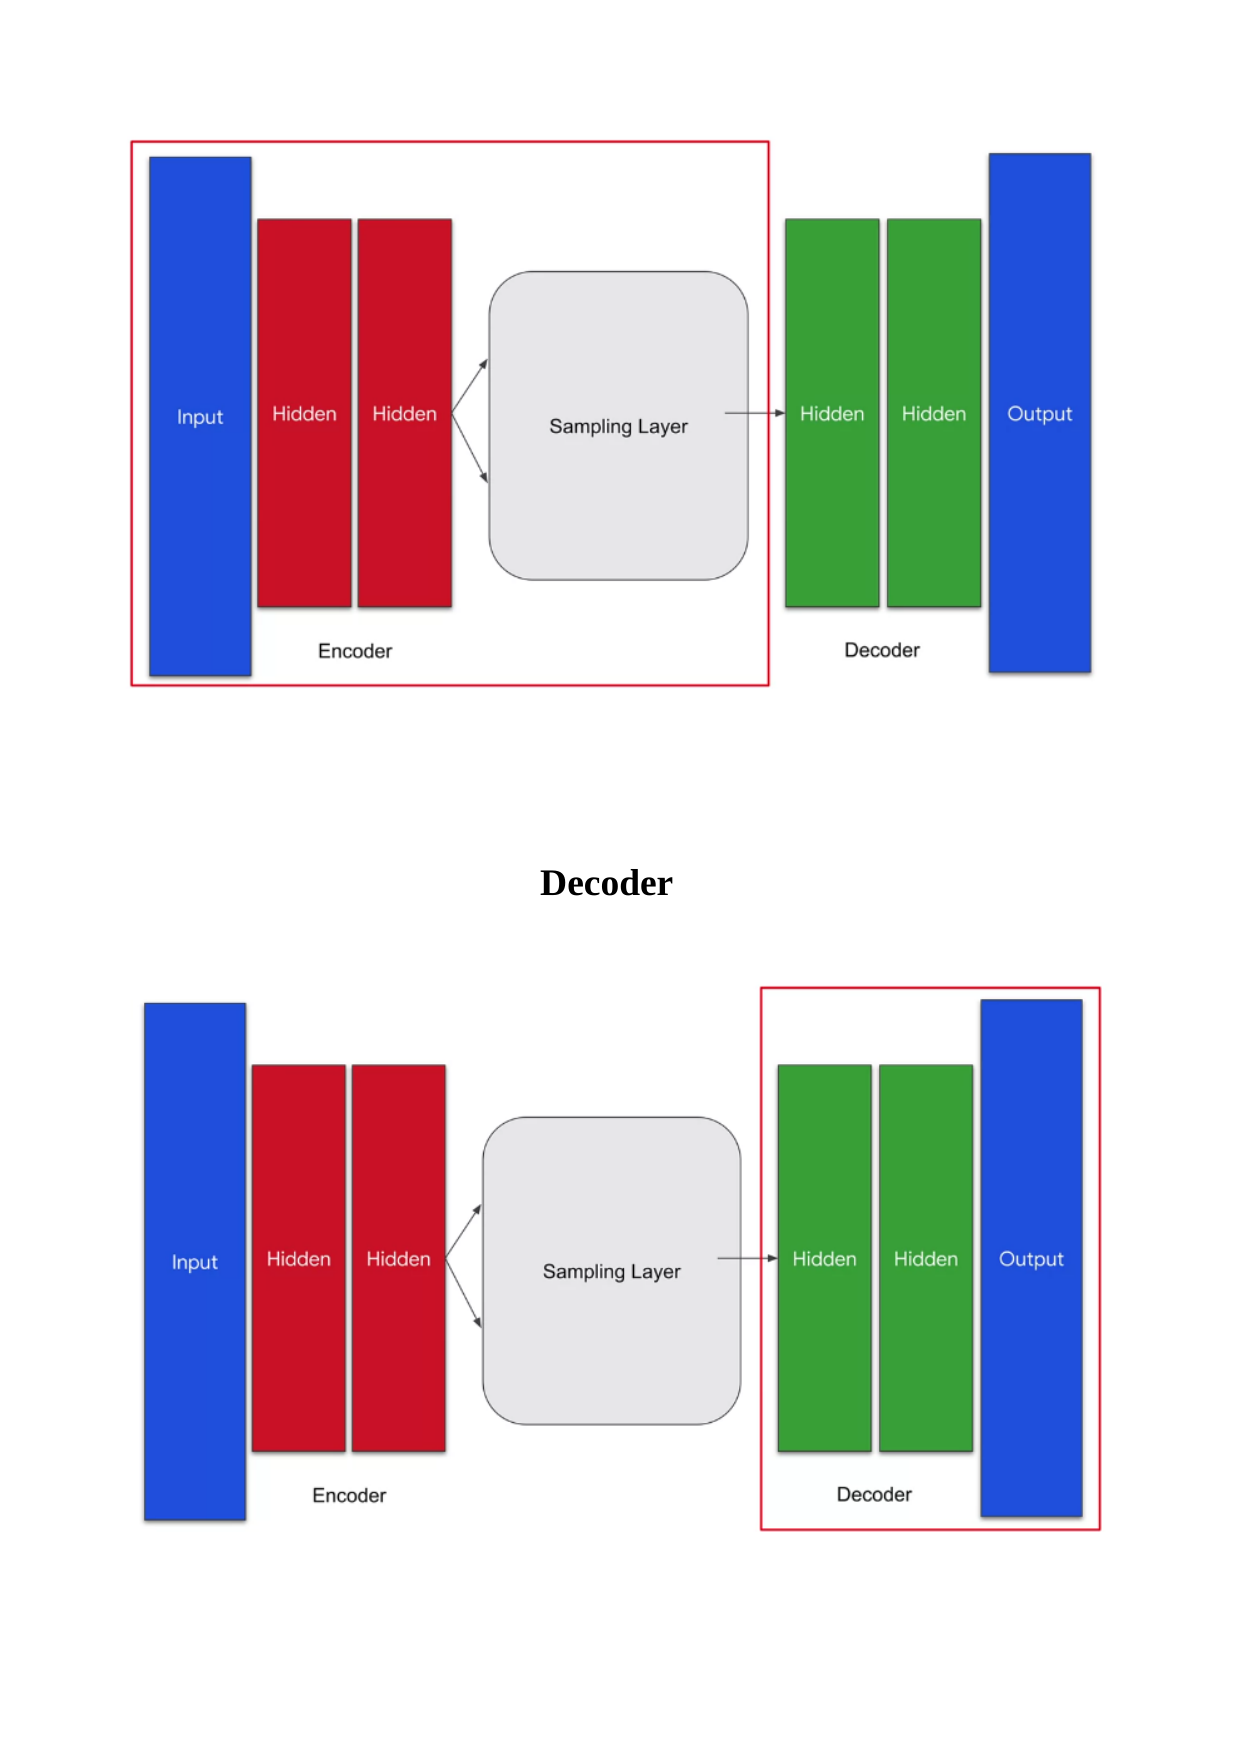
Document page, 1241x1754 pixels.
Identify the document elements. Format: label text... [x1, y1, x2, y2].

subtitle Decoder [118, 860, 1122, 903]
picture [118, 963, 1123, 1532]
picture [118, 118, 1123, 689]
